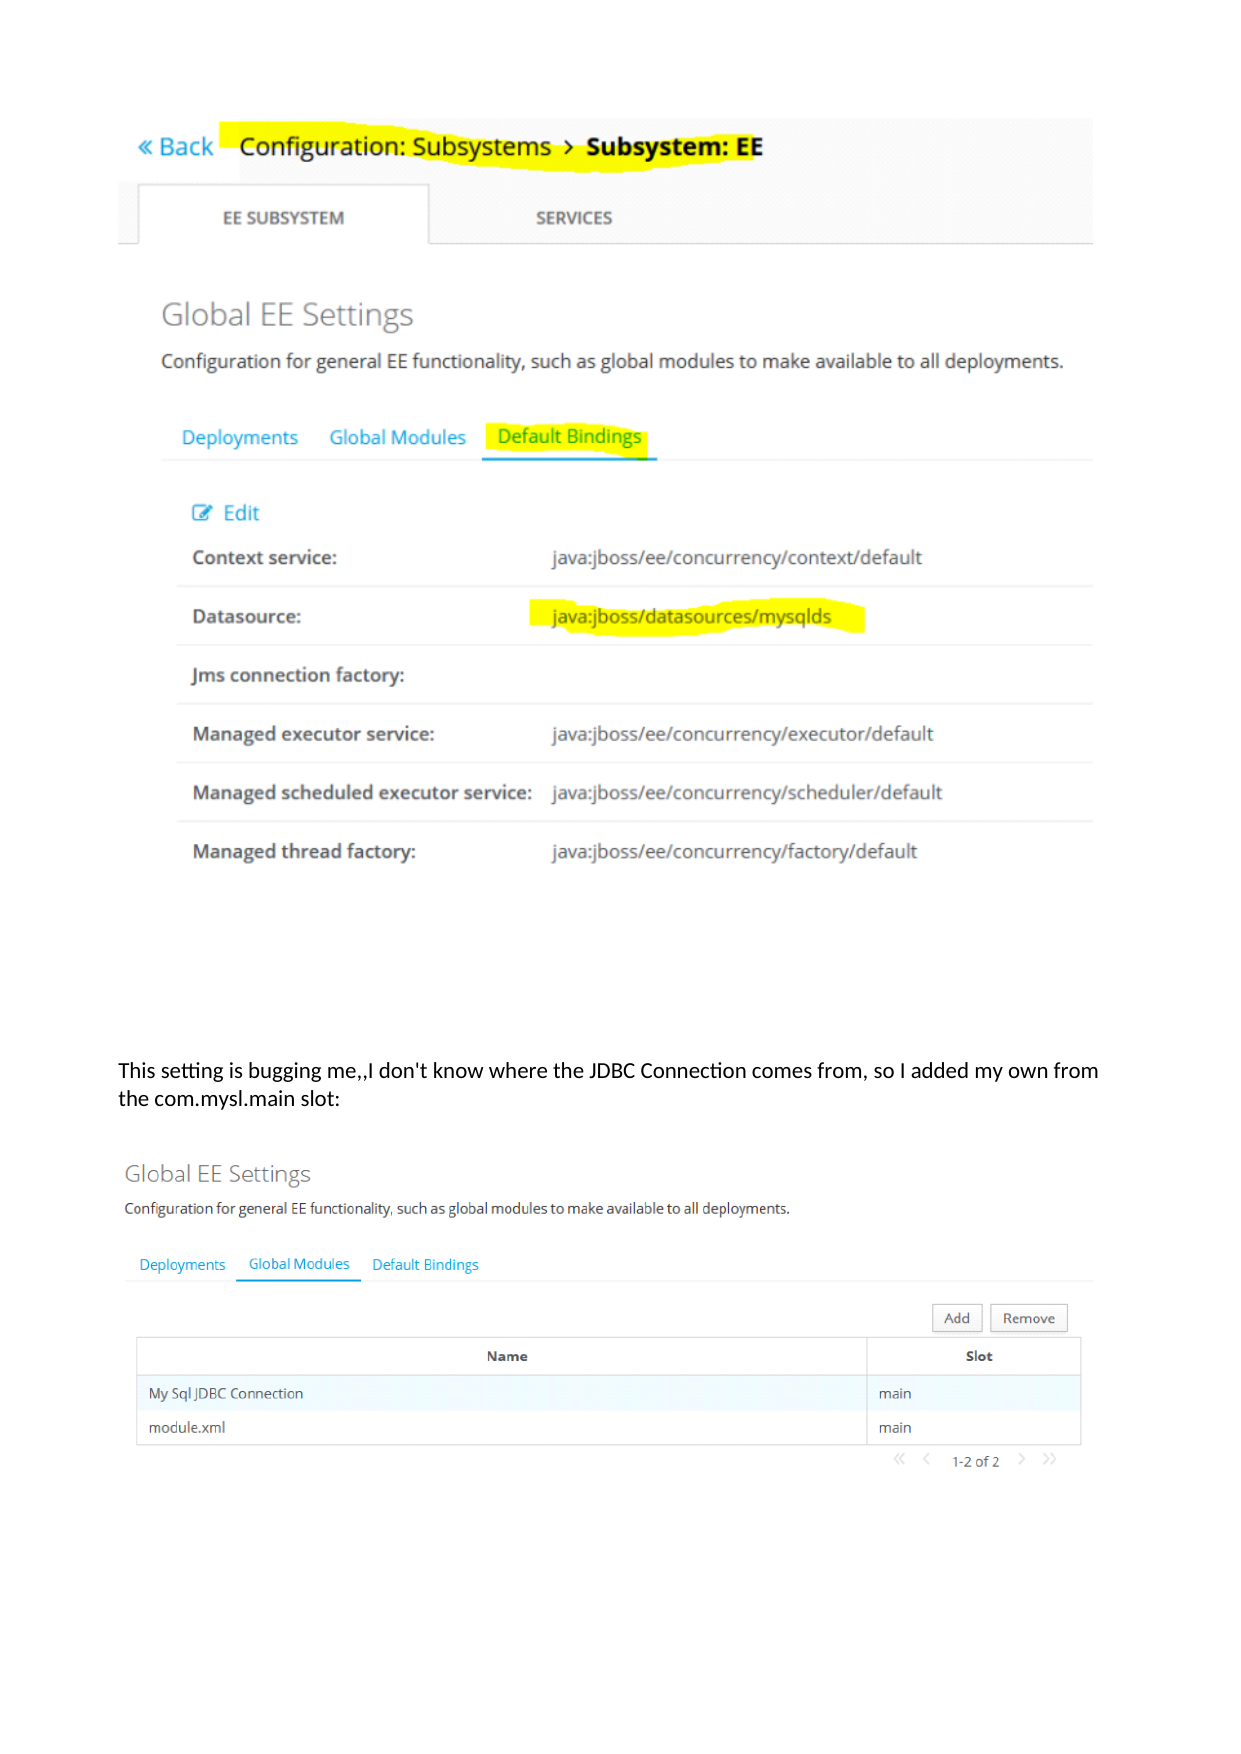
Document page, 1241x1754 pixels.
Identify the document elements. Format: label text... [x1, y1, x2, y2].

text This setting is bugging me,,I don't know where the JDBC Connection comes from, so I added my own from the com.mysl.main slot: [118, 1056, 1122, 1112]
